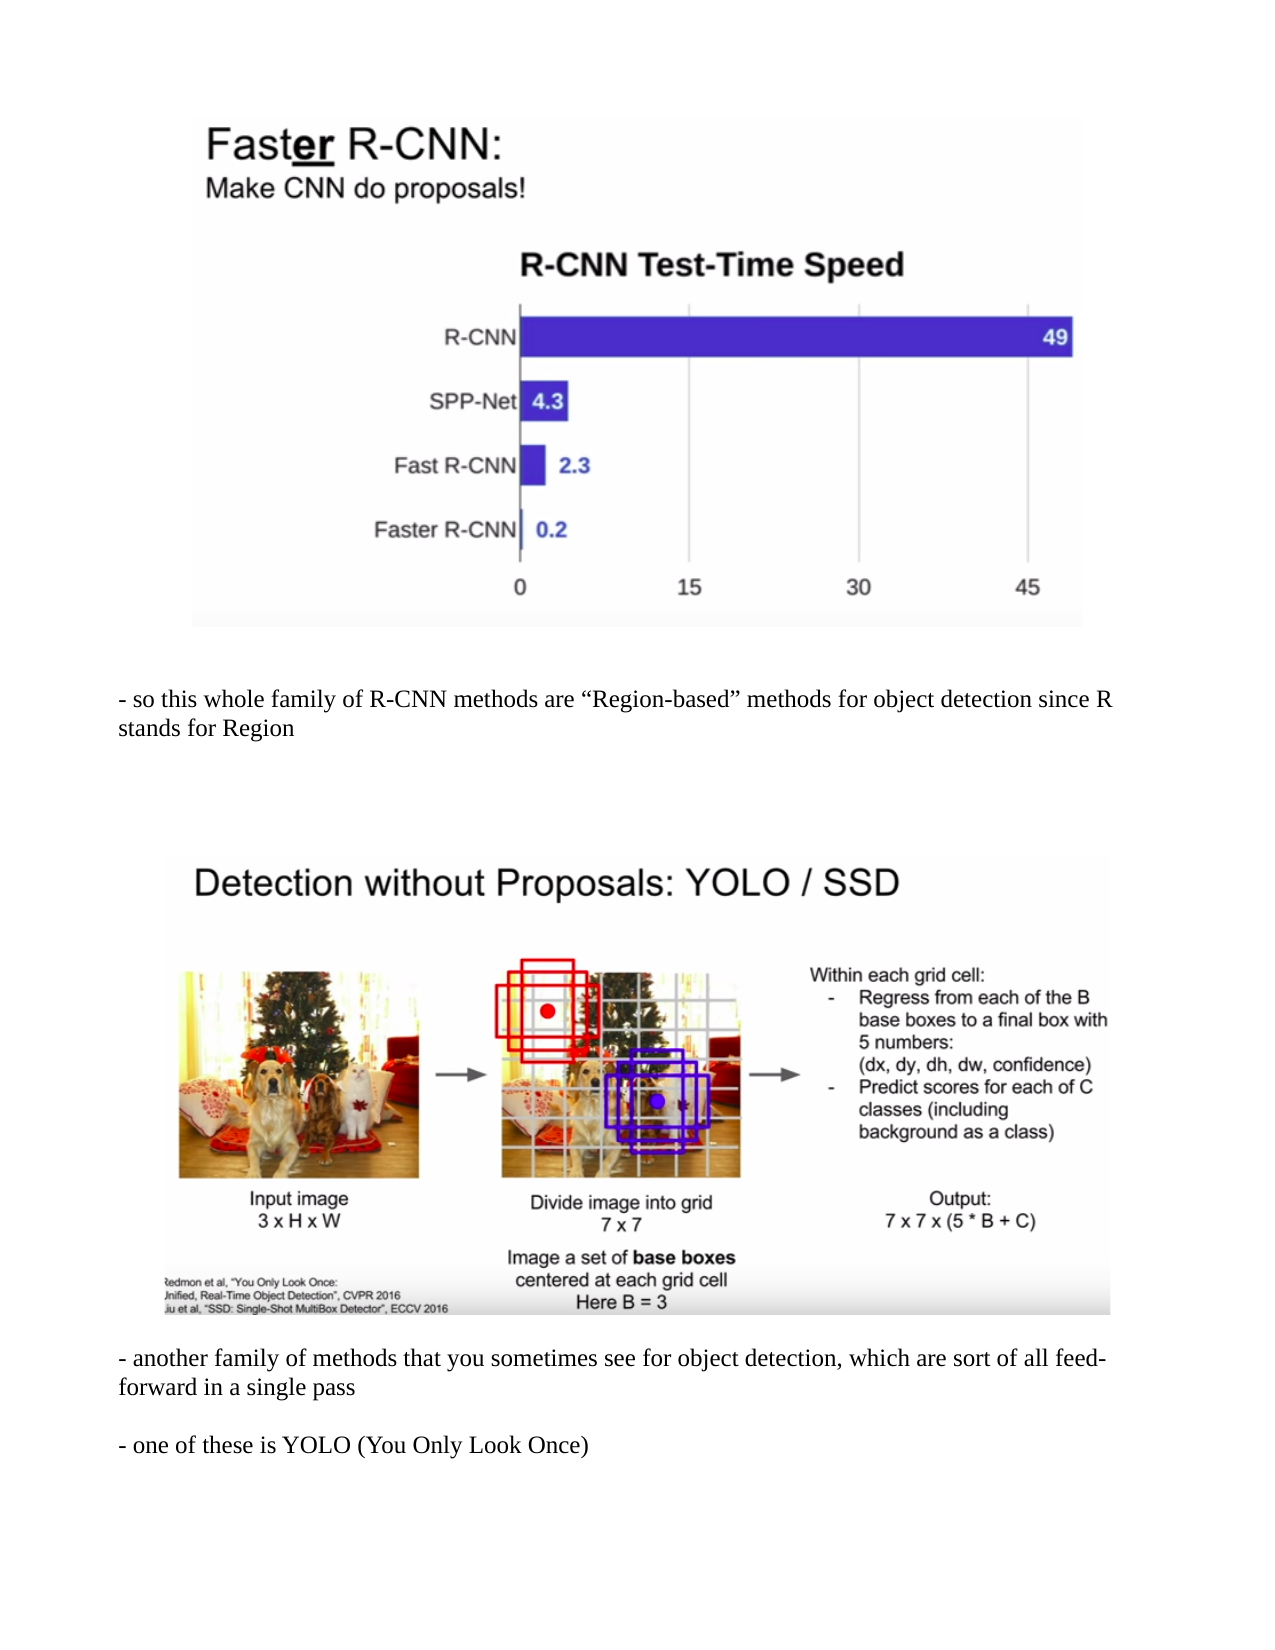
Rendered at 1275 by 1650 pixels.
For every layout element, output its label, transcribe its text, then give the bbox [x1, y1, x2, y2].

picture [164, 856, 1111, 1315]
text - so this whole family of R-CNN methods are “Region-based” methods for object detection since R stands for Region [118, 684, 1157, 742]
text - one of these is YOLO (You Only Look Once) [118, 1430, 1157, 1458]
text - another family of methods that you sometimes see for object detection, which are sort of all feed-forward in a single pass [118, 1343, 1157, 1401]
picture [192, 118, 1083, 627]
